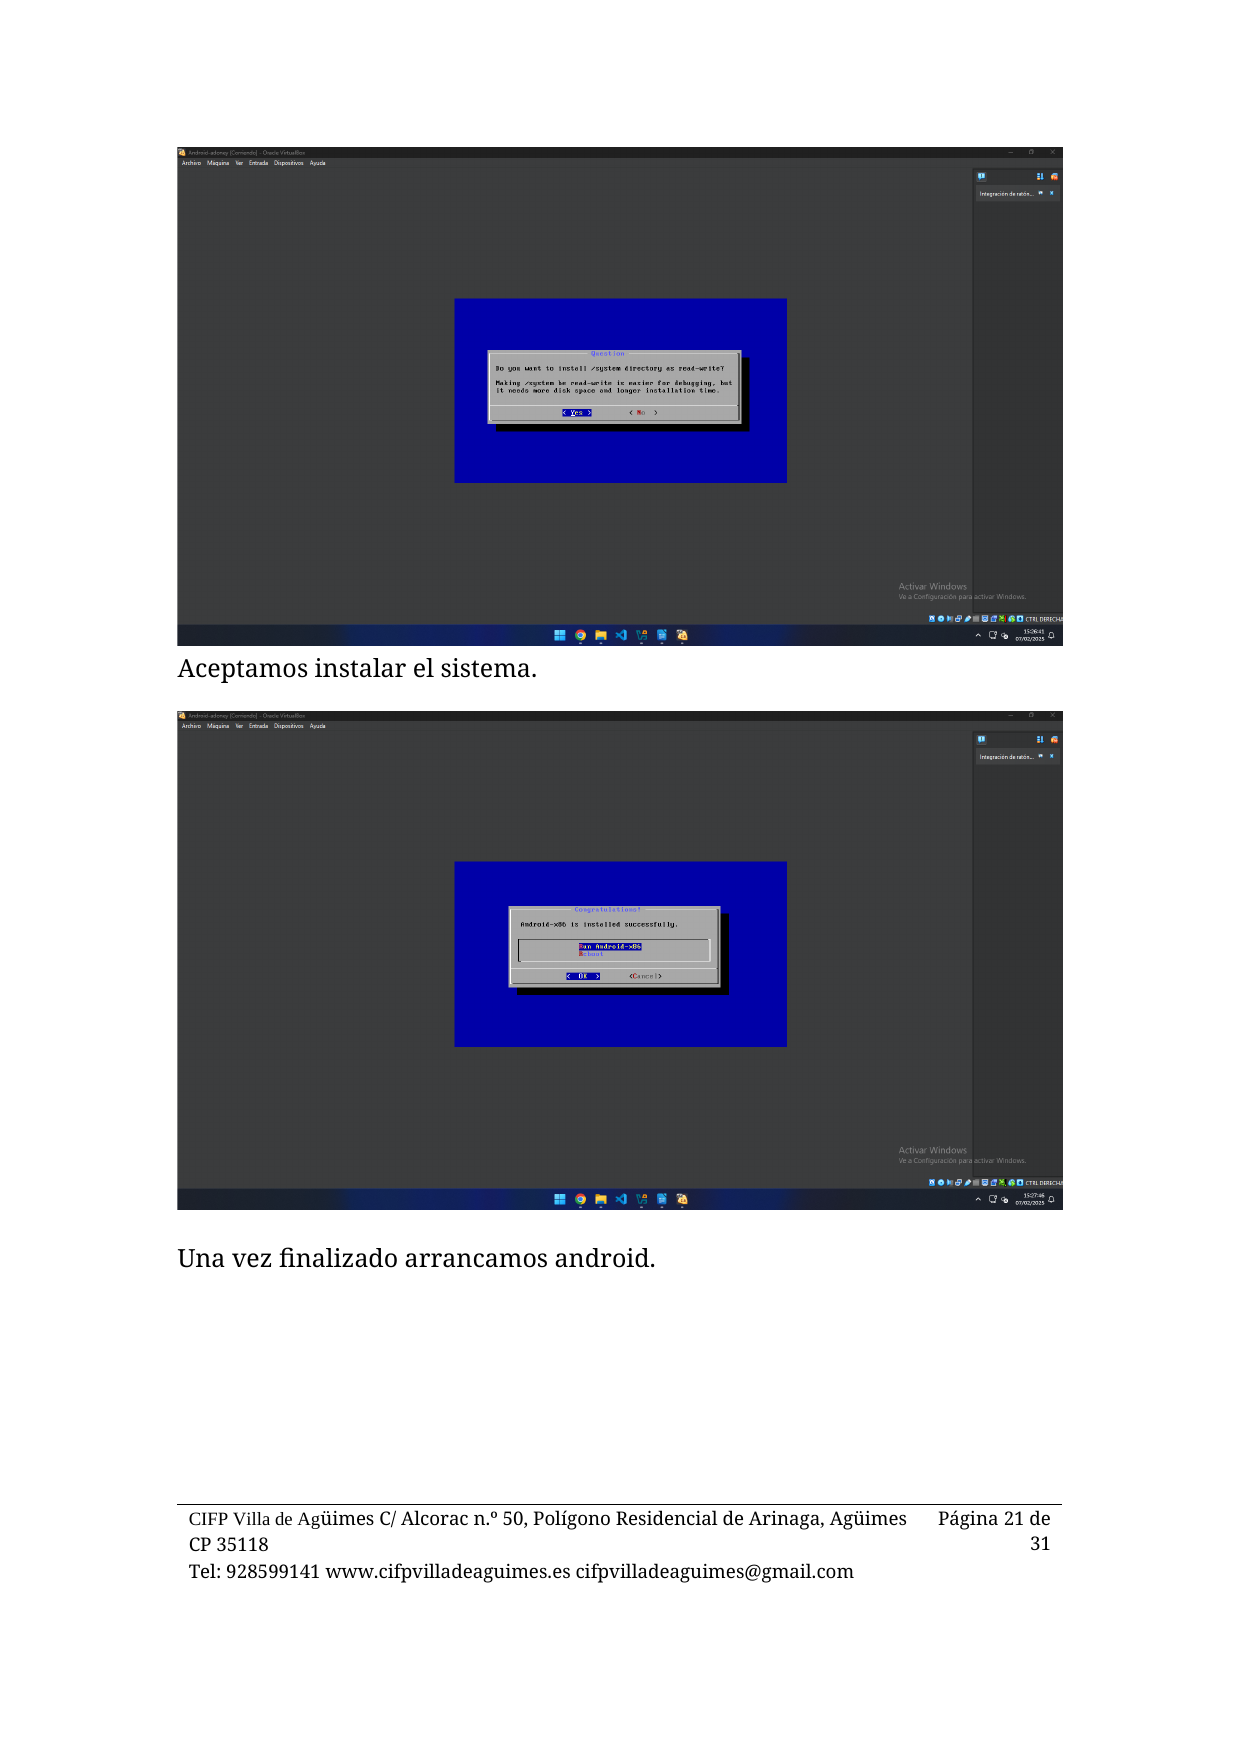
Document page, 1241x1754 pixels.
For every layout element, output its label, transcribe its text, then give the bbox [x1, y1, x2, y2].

text Aceptamos instalar el sistema. [177, 646, 1063, 685]
text Una vez finalizado arrancamos android. [177, 1210, 1063, 1274]
picture [177, 147, 1063, 646]
picture [177, 711, 1063, 1210]
